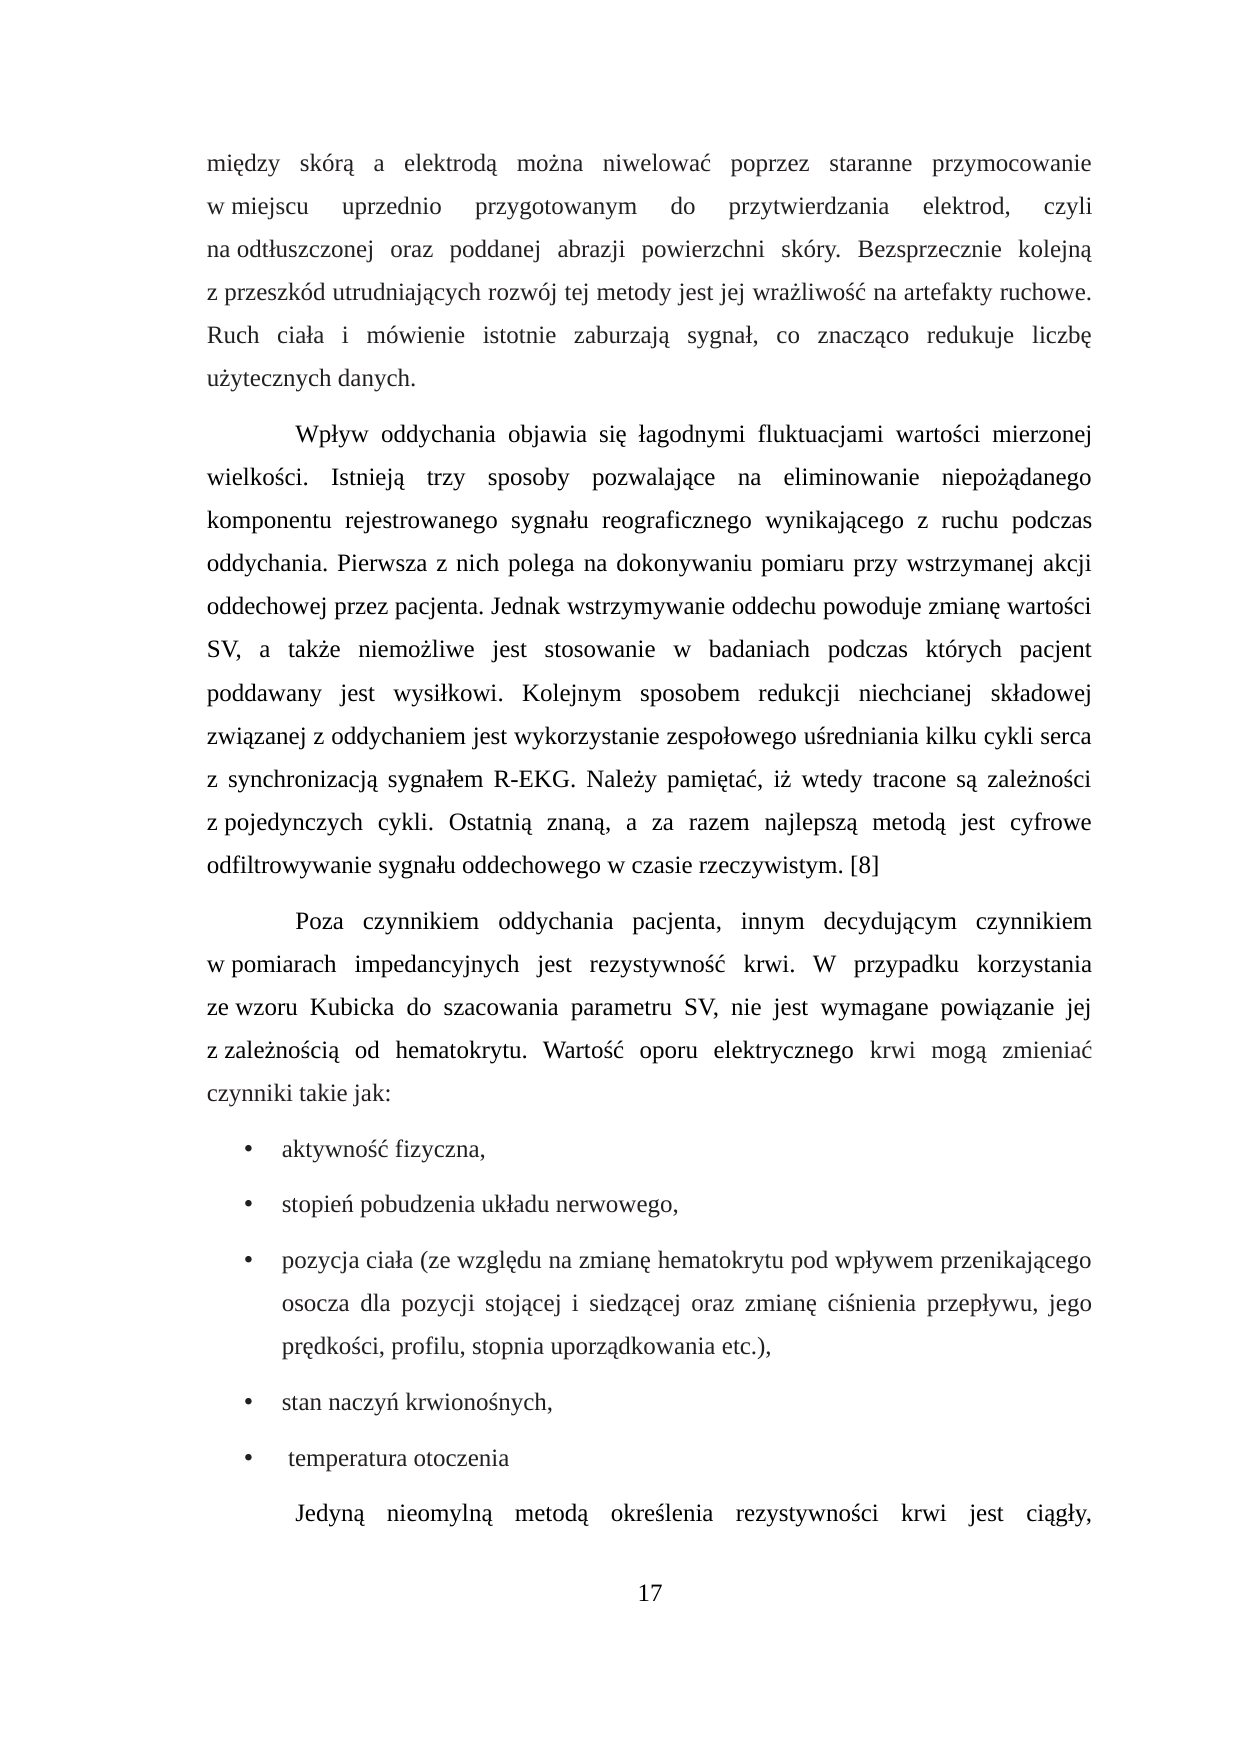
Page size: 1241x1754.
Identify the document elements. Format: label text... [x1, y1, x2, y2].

list stan naczyń krwionośnych, [244, 1387, 1093, 1416]
list pozycja ciała (ze względu na zmianę hematokrytu pod wpływem przenikającego osocza dla pozycji stojącej i siedzącej oraz zmianę ciśnienia przepływu, jego prędkości, profilu, stopnia uporządkowania etc.), [244, 1245, 1093, 1360]
text Jedyną nieomylną metodą określenia rezystywności krwi jest ciągły, [207, 1498, 1093, 1527]
list temperatura otoczenia [244, 1443, 1093, 1471]
text Wpływ oddychania objawia się łagodnymi fluktuacjami wartości mierzonej wielkości. Istnieją trzy sposoby pozwalające na eliminowanie niepożądanego komponentu rejestrowanego sygnału reograficznego wynikającego z ruchu podczas oddychania. Pierwsza z nich polega na dokonywaniu pomiaru przy wstrzymanej akcji oddechowej przez pacjenta. Jednak wstrzymywanie oddechu powoduje zmianę wartości SV, a także niemożliwe jest stosowanie w badaniach podczas których pacjent poddawany jest wysiłkowi. Kolejnym sposobem redukcji niechcianej składowej związanej z oddychaniem jest wykorzystanie zespołowego uśredniania kilku cykli serca z synchronizacją sygnałem R-EKG. Należy pamiętać, iż wtedy tracone są zależności z pojedynczych cykli. Ostatnią znaną, a za razem najlepszą metodą jest cyfrowe odfiltrowywanie sygnału oddechowego w czasie rzeczywistym. [8] [207, 419, 1093, 879]
list aktywność fizyczna, [244, 1134, 1093, 1163]
text między skórą a elektrodą można niwelować poprzez staranne przymocowanie w miejscu uprzednio przygotowanym do przytwierdzania elektrod, czyli na odtłuszczonej oraz poddanej abrazji powierzchni skóry. Bezsprzecznie kolejną z przeszkód utrudniających rozwój tej metody jest jej wrażliwość na artefakty ruchowe. Ruch ciała i mówienie istotnie zaburzają sygnał, co znacząco redukuje liczbę użytecznych danych. [207, 148, 1093, 392]
text Poza czynnikiem oddychania pacjenta, innym decydującym czynnikiem w pomiarach impedancyjnych jest rezystywność krwi. W przypadku korzystania ze wzoru Kubicka do szacowania parametru SV, nie jest wymagane powiązanie jej z zależnością od hematokrytu. Wartość oporu elektrycznego krwi mogą zmieniać czynniki takie jak: [207, 906, 1093, 1107]
list stopień pobudzenia układu nerwowego, [244, 1189, 1093, 1218]
